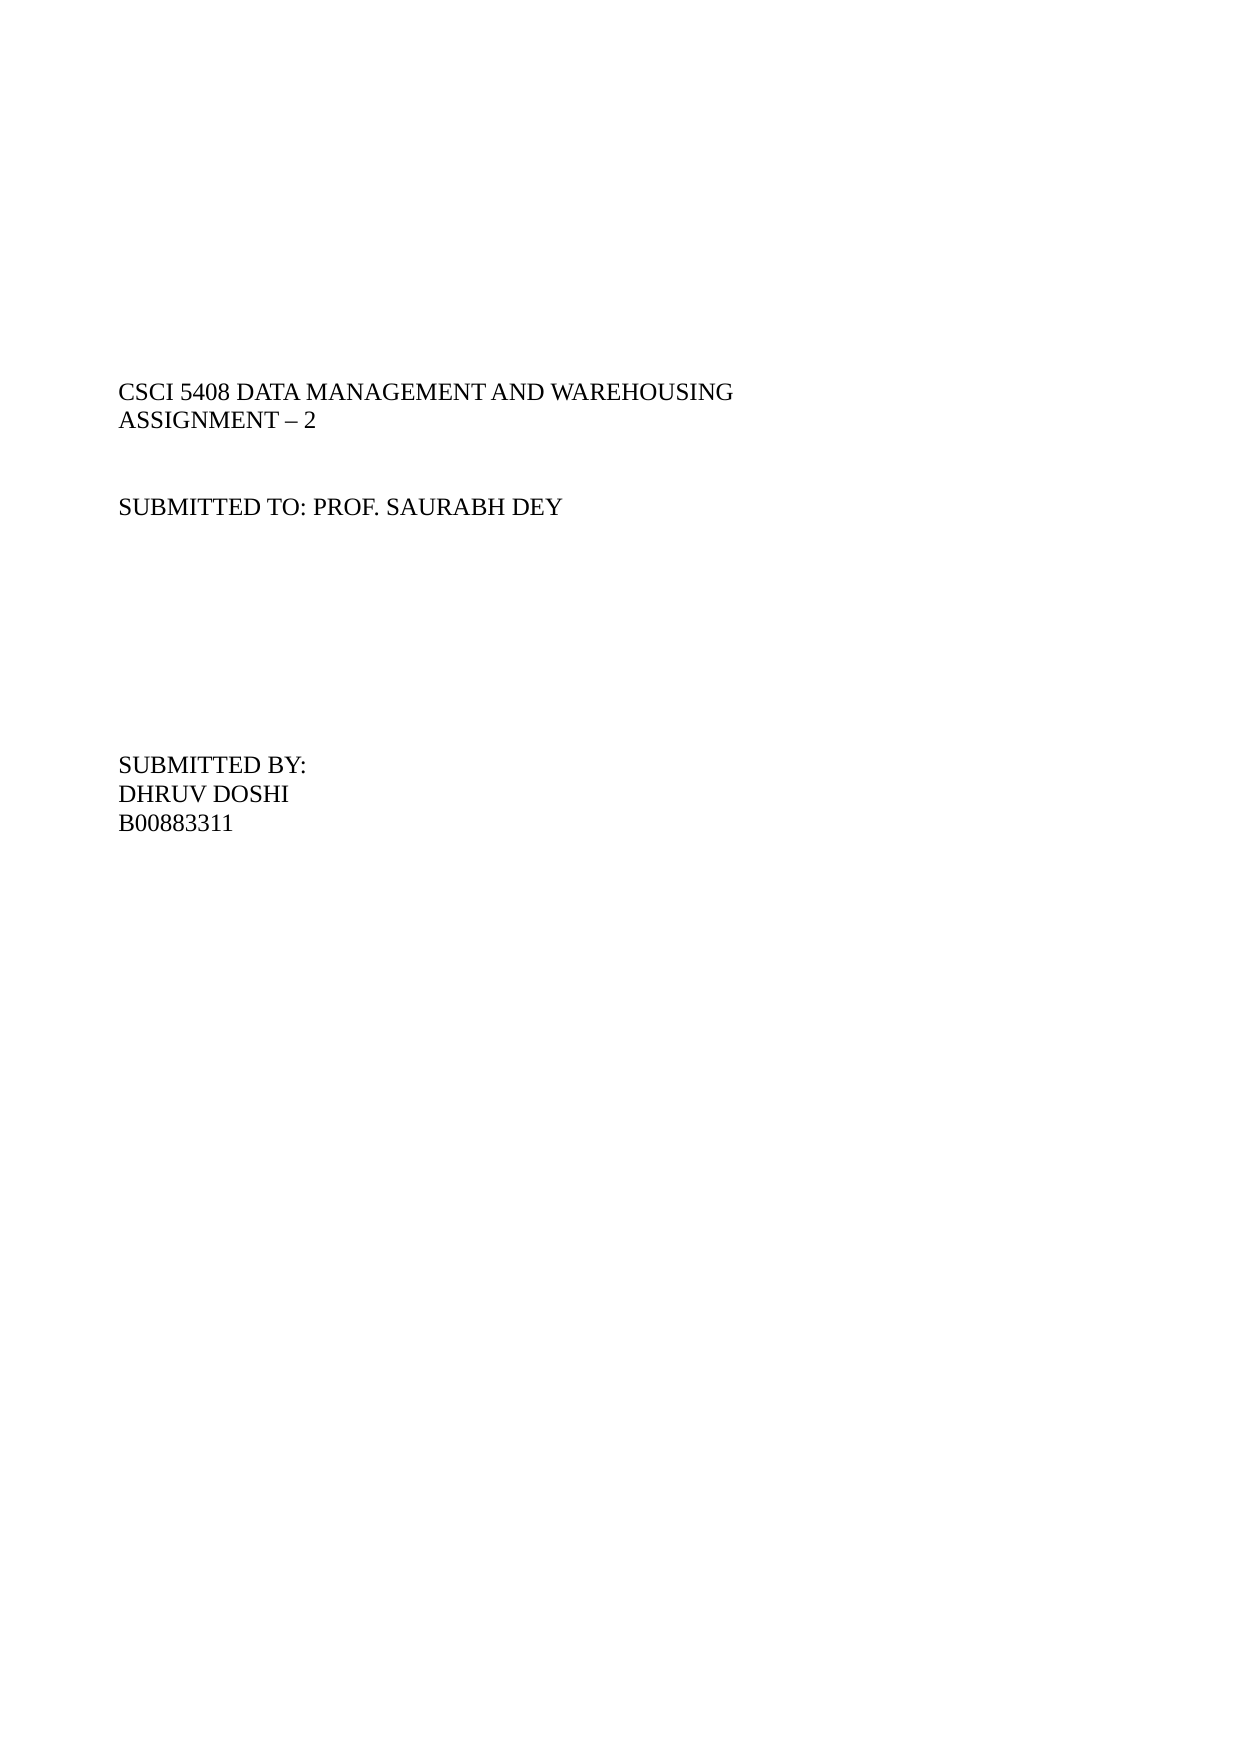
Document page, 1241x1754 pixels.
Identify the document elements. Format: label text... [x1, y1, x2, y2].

text SUBMITTED BY: [118, 751, 1122, 779]
text CSCI 5408 DATA MANAGEMENT AND WAREHOUSING [118, 377, 1122, 406]
text B00883311 [118, 808, 1122, 837]
text DHRUV DOSHI [118, 779, 1122, 808]
text ASSIGNMENT – 2 [118, 406, 1122, 434]
text SUBMITTED TO: PROF. SAURABH DEY [118, 492, 1122, 521]
